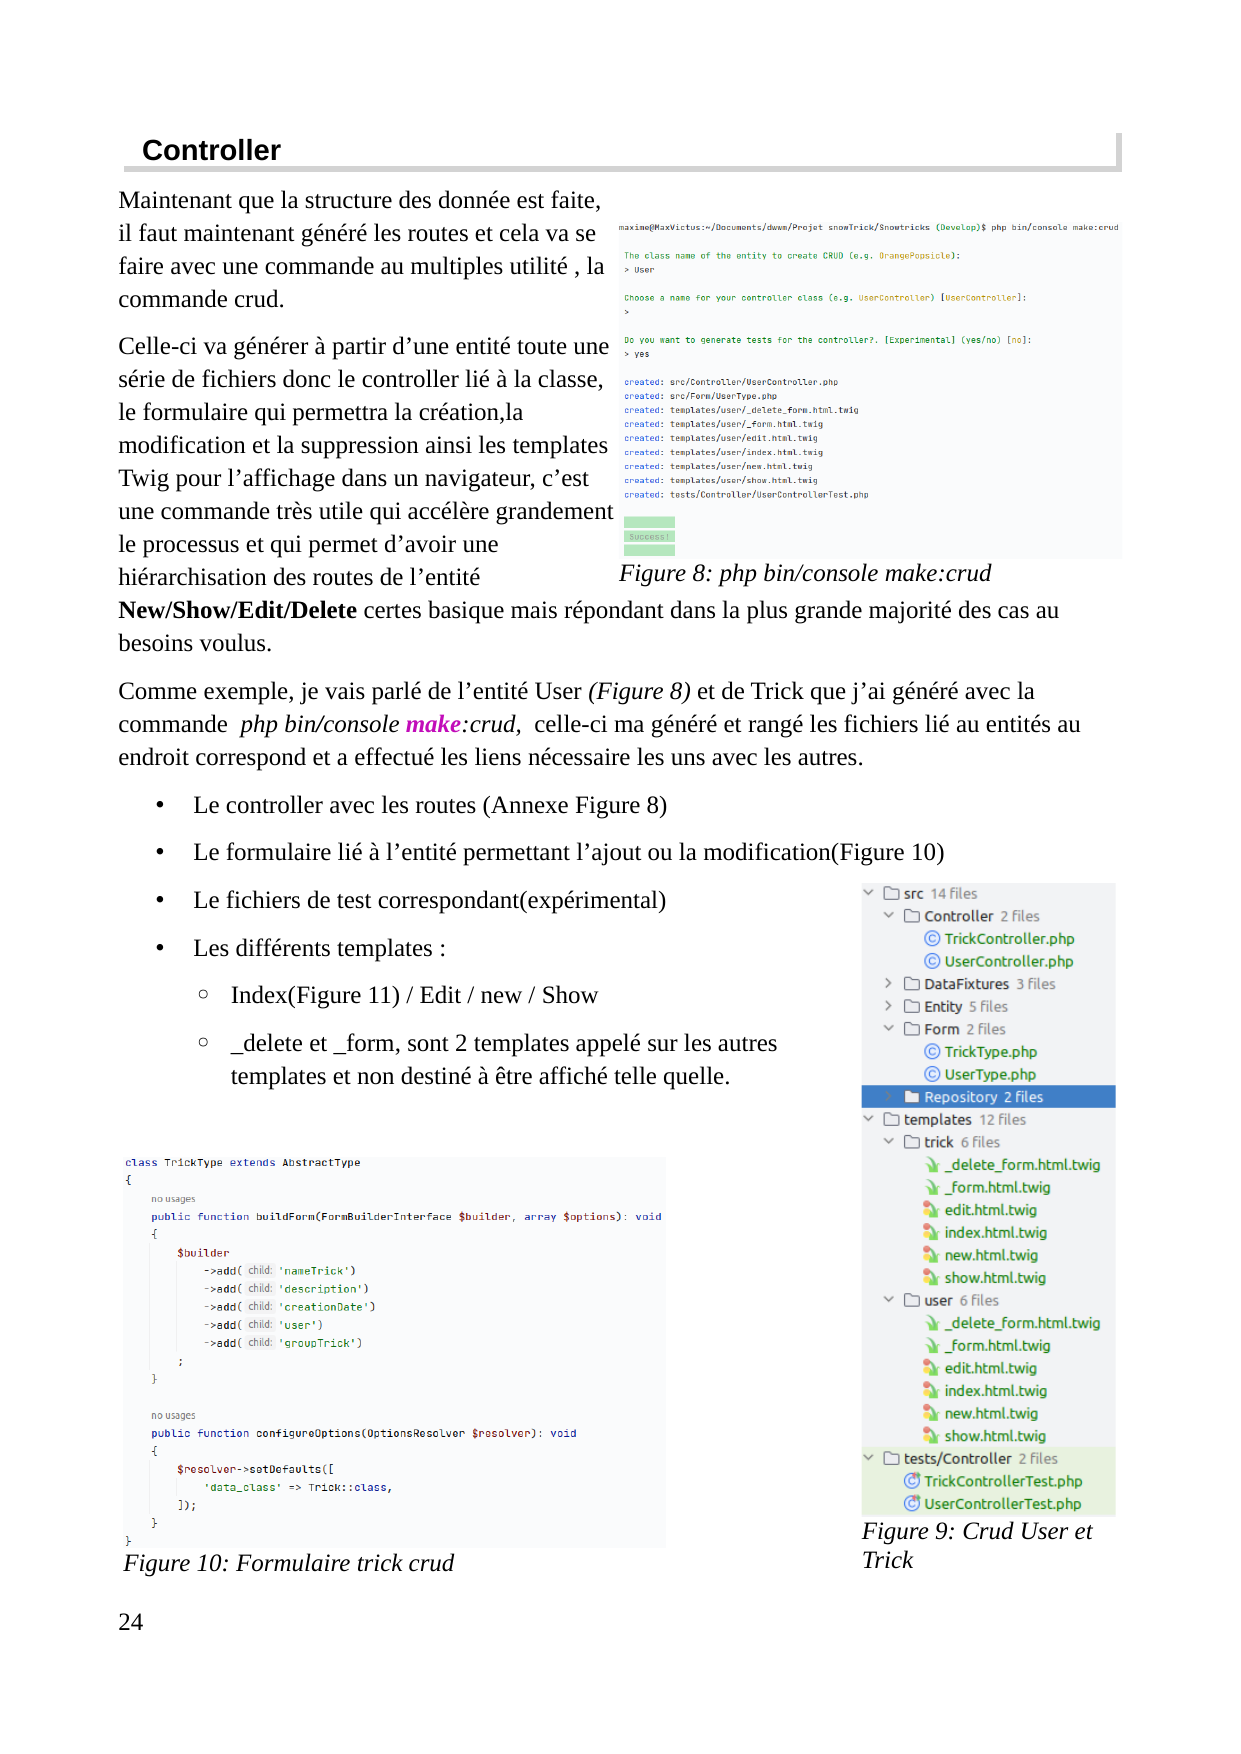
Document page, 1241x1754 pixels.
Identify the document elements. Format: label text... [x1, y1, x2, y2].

list Le formulaire lié à l’entité permettant l’ajout ou la modification(Figure 10) [156, 837, 1122, 866]
list Le controller avec les routes (Annexe Figure 8) [156, 790, 1122, 818]
text Maintenant que la structure des donnée est faite, il faut maintenant généré les routes et cela va se faire avec une commande au multiples utilité , la commande crud. [118, 185, 1122, 312]
list Index(Figure 11) / Edit / new / Show [193, 980, 861, 1009]
text Comme exemple, je vais parlé de l’entité User (Figure 8) et de Trick que j’ai généré avec la commande php bin/console make:crud, celle-ci ma généré et rangé les fichiers lié au entités au endroit correspond et a effectué les liens nécessaire les uns avec les autres. [118, 676, 1122, 771]
subtitle Controller [118, 133, 1116, 166]
list Le fichiers de test correspondant(expérimental) [156, 885, 861, 914]
text Celle-ci va générer à partir d’une entité toute une série de fichiers donc le controller lié à la classe, le formulaire qui permettra la création,la modification et la suppression ainsi les templates Twig pour l’affichage dans un navigateur, c’est une commande très utile qui accélère grandement le processus et qui permet d’avoir une hiérarchisation des routes de l’entité New/Show/Edit/Delete certes basique mais répondant dans la plus grande majorité des cas au besoins voulus. [118, 331, 1122, 657]
list [862, 871, 1116, 883]
list Les différents templates : [156, 933, 861, 961]
picture [861, 883, 1116, 1517]
text Figure 10: Formulaire trick crud [123, 1548, 666, 1576]
list _delete et _form, sont 2 templates appelé sur les autres templates et non destiné à être affiché telle quelle. [193, 1028, 861, 1089]
picture [123, 1157, 666, 1548]
list Figure 9: Crud User et Trick [862, 1517, 1116, 1574]
text Figure 8: php bin/console make:crud [619, 559, 1122, 587]
picture [618, 222, 1123, 559]
